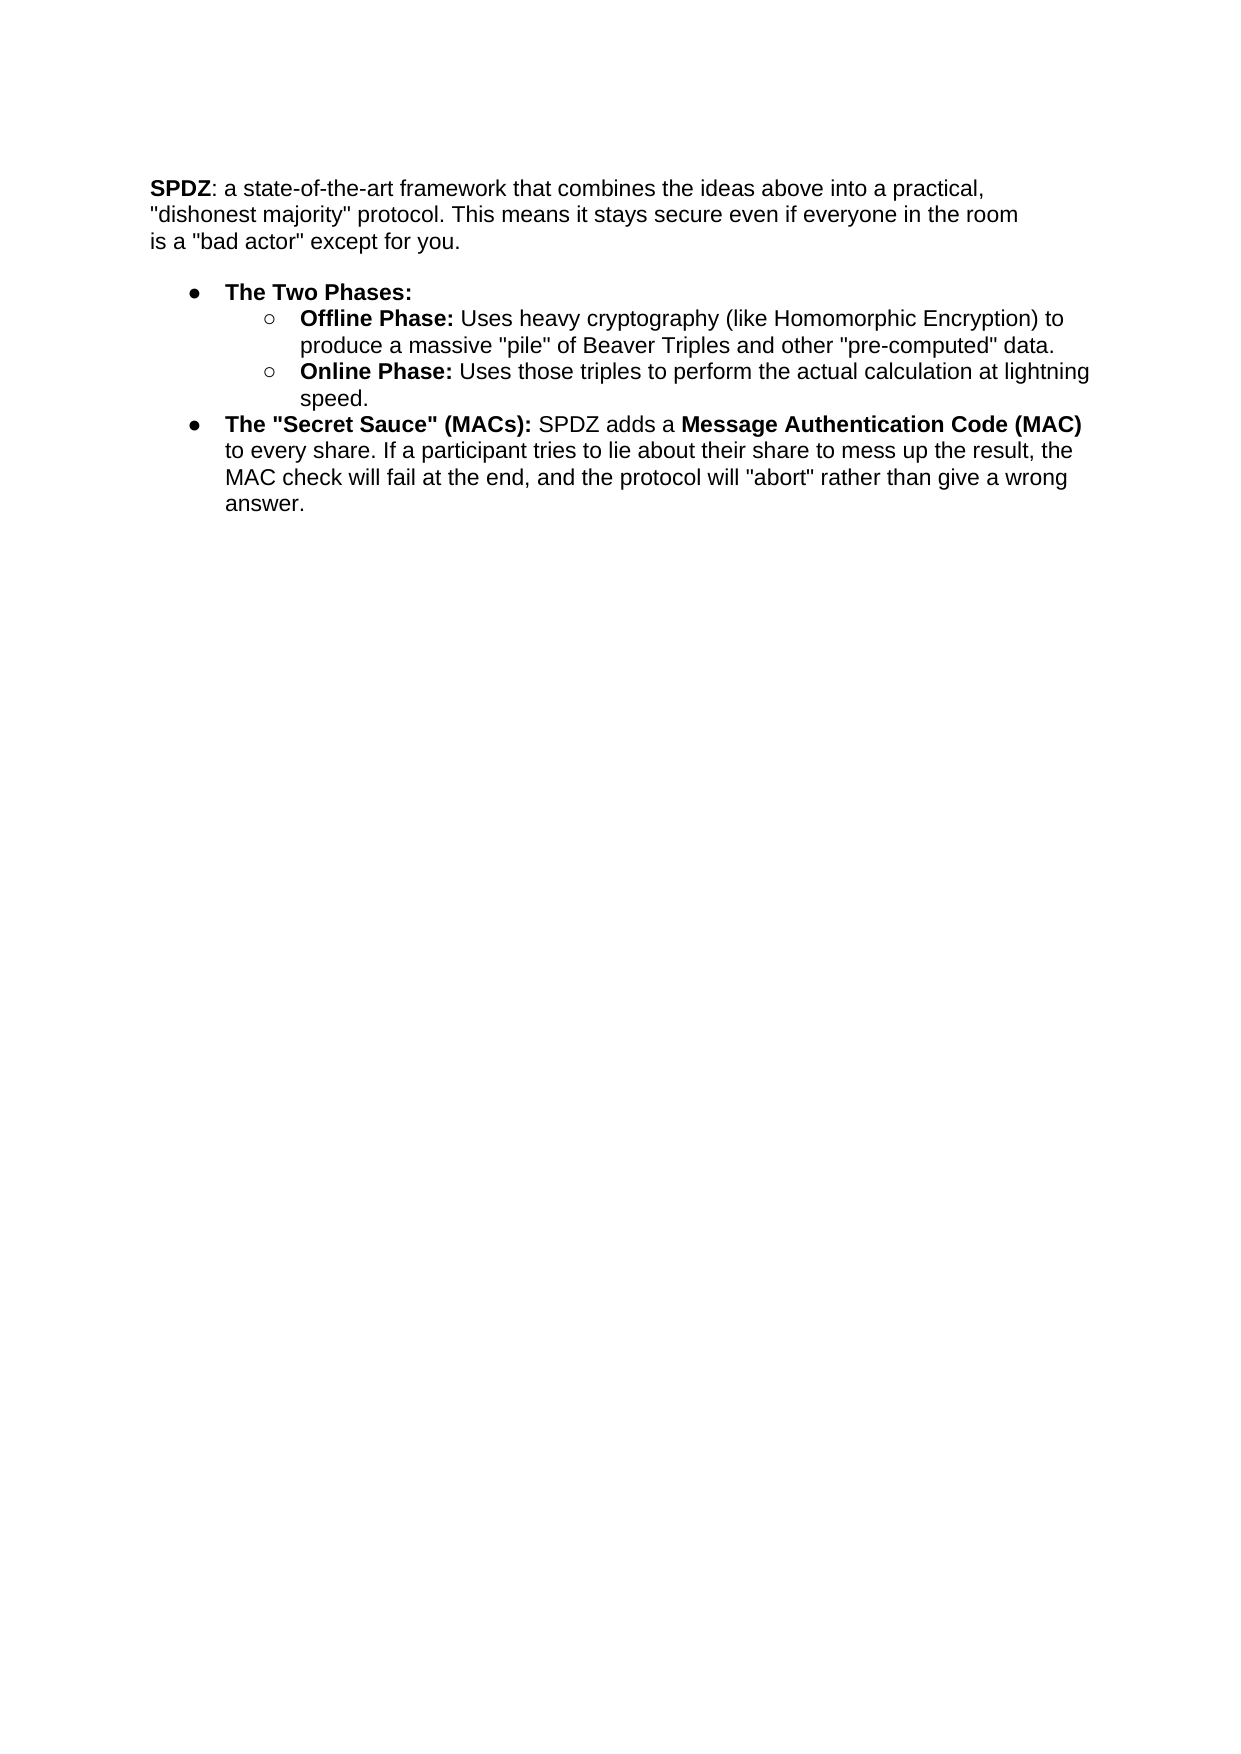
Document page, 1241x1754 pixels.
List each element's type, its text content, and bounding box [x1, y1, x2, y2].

list Offline Phase: Uses heavy cryptography (like Homomorphic Encryption) to produce a massive "pile" of Beaver Triples and other "pre-computed" data. [262, 305, 1090, 358]
text SPDZ: a state-of-the-art framework that combines the ideas above into a practical, "dishonest majority" protocol. This means it stays secure even if everyone in the room is a "bad actor" except for you. [150, 175, 1028, 254]
list The Two Phases: [187, 279, 1090, 305]
list The "Secret Sauce" (MACs): SPDZ adds a Message Authentication Code (MAC) to every share. If a participant tries to lie about their share to mess up the result, the MAC check will fail at the end, and the protocol will "abort" rather than give a wrong answer. [187, 411, 1090, 516]
list Online Phase: Uses those triples to perform the actual calculation at lightning speed. [262, 358, 1090, 411]
